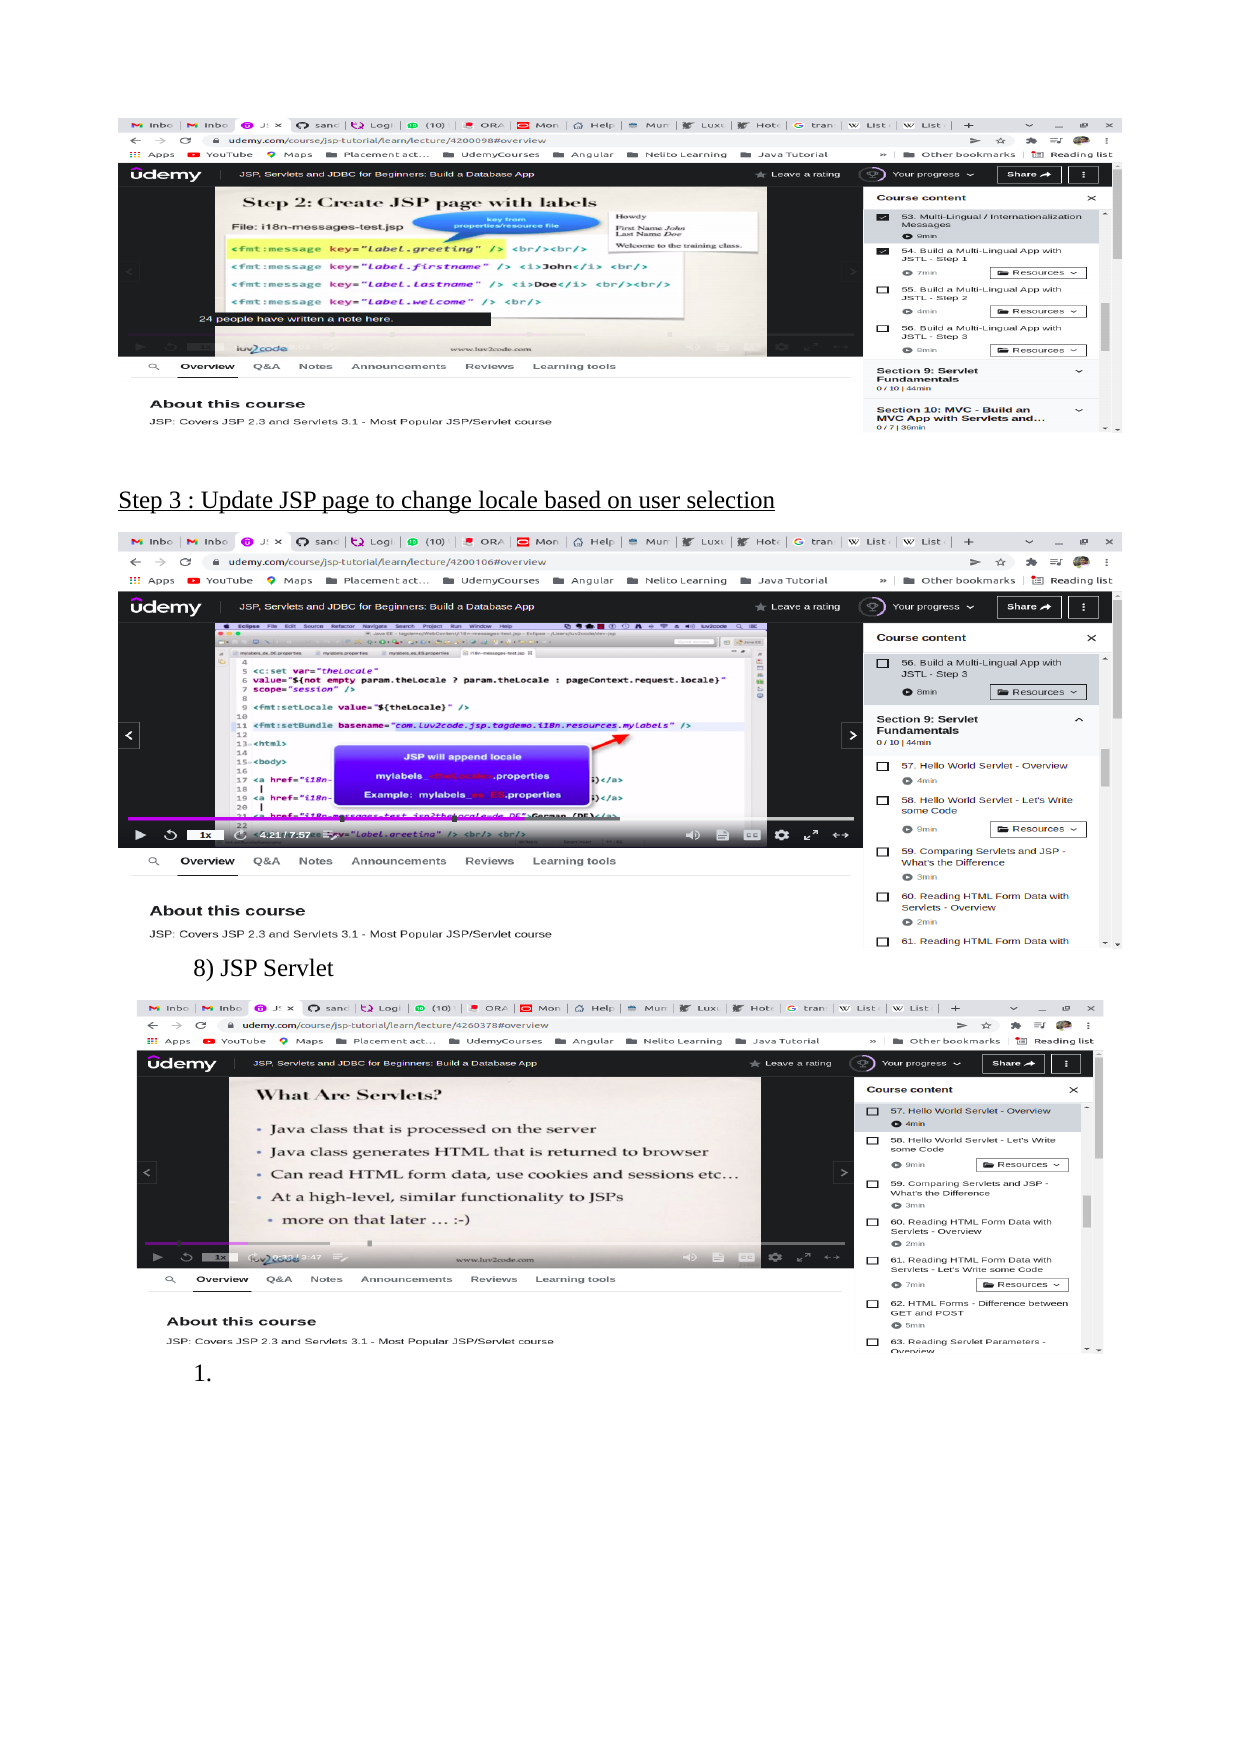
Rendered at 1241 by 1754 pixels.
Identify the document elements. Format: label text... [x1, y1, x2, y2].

text Step 3 : Update JSP page to change locale based on user selection [118, 485, 1122, 514]
picture [118, 532, 1123, 949]
picture [136, 1000, 1104, 1354]
list 8) JSP Servlet [156, 949, 1122, 982]
picture [118, 118, 1123, 433]
list 1. [156, 1001, 1122, 1386]
